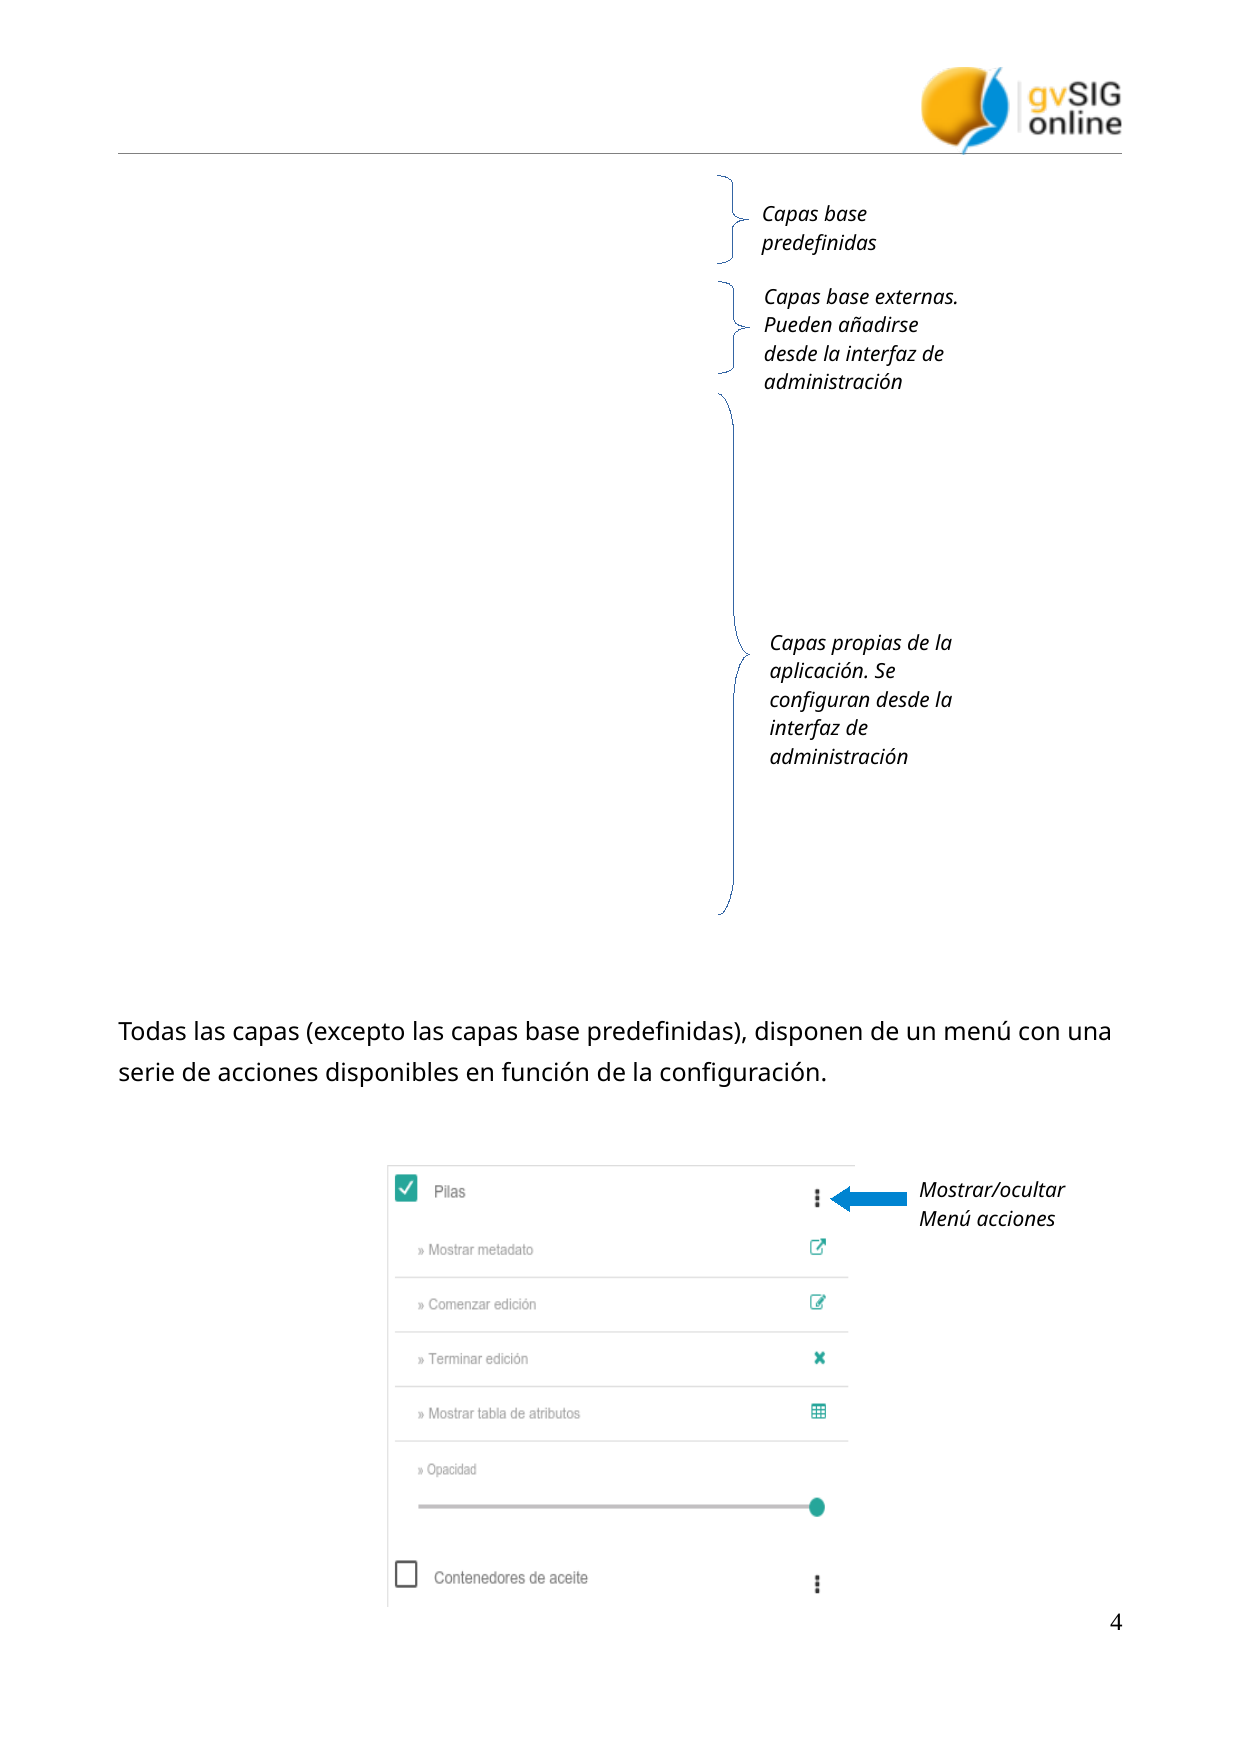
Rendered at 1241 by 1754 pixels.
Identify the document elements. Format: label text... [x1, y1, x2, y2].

text Todas las capas (excepto las capas base predefinidas), disponen de un menú con una serie de acciones disponibles en función de la configuración. [118, 1013, 1122, 1088]
picture [385, 1165, 855, 1607]
picture [921, 67, 1122, 155]
